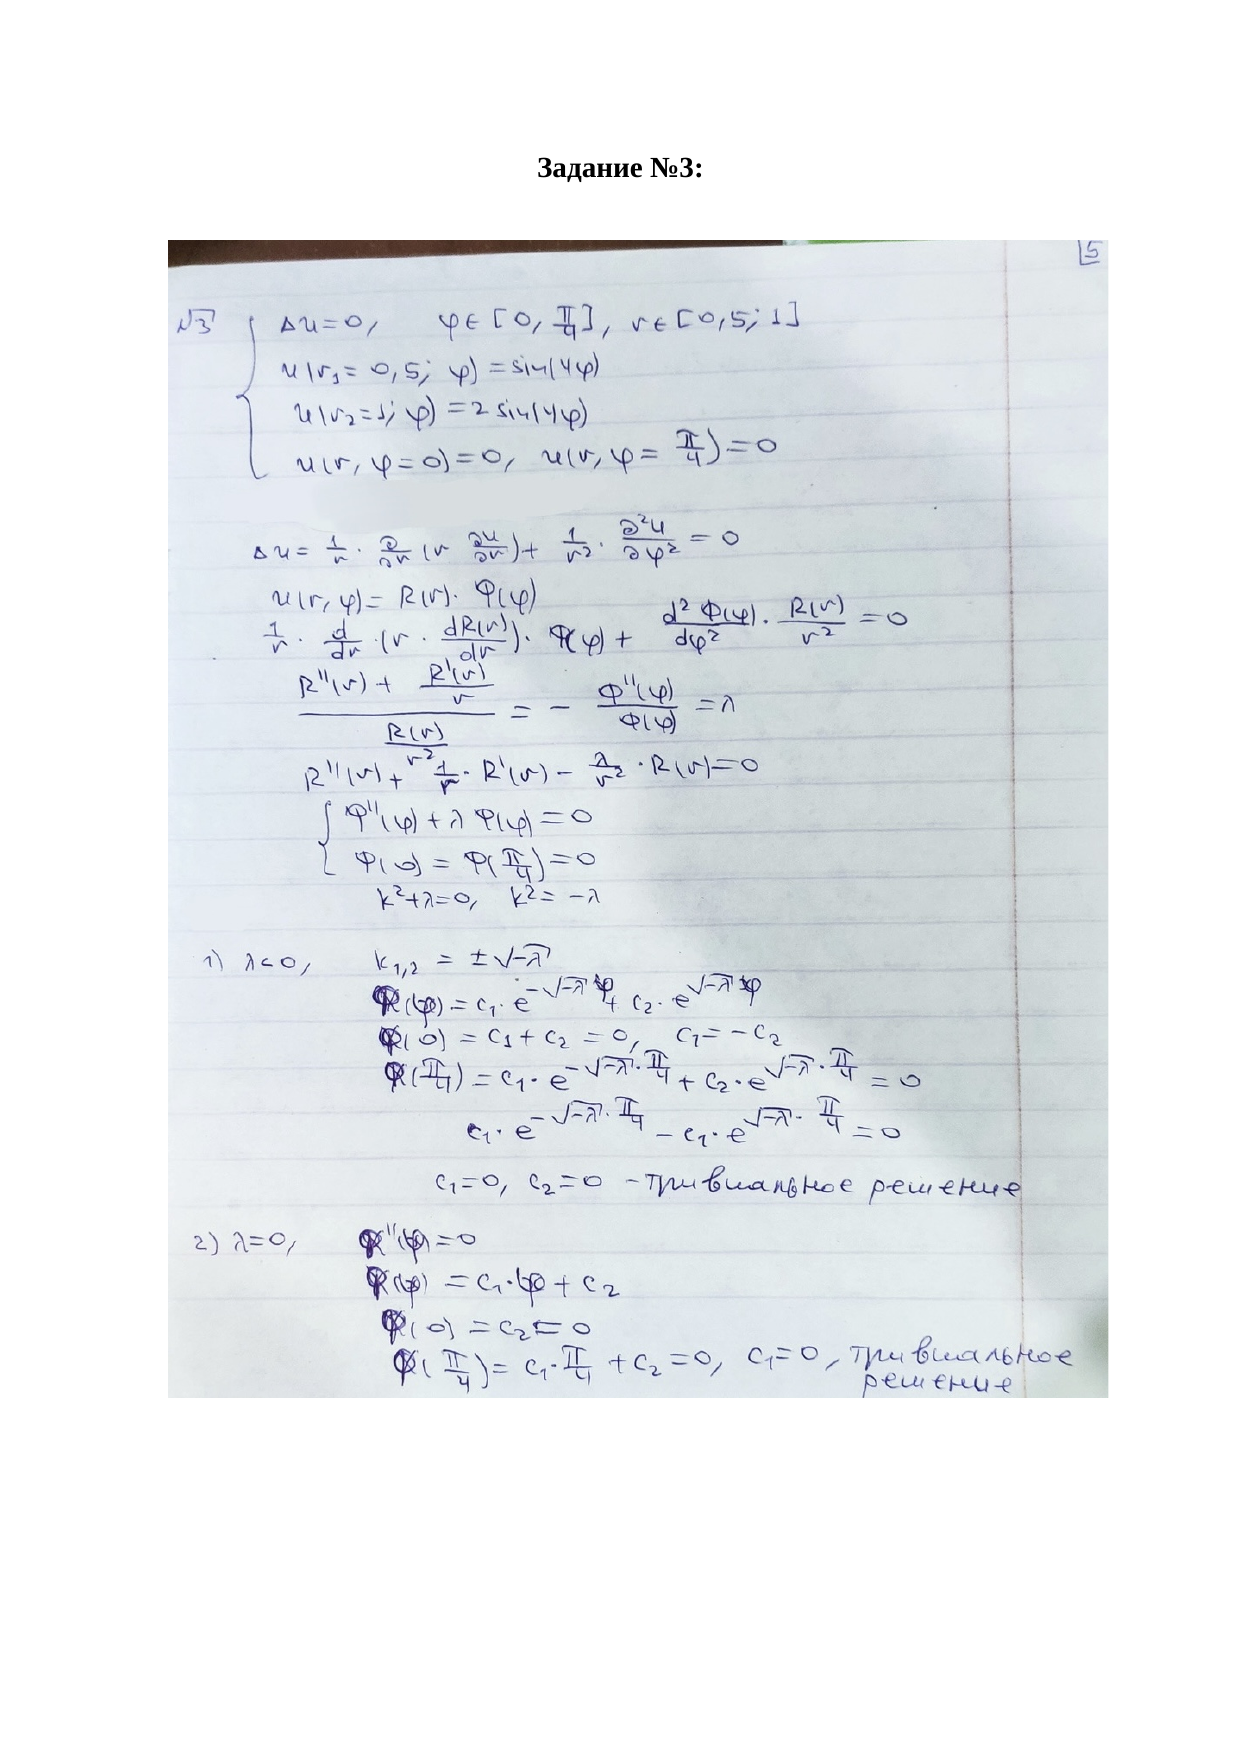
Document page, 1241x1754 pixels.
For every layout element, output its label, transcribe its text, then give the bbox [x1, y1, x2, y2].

picture [168, 240, 1109, 1398]
text Задание №3: [150, 150, 1090, 183]
